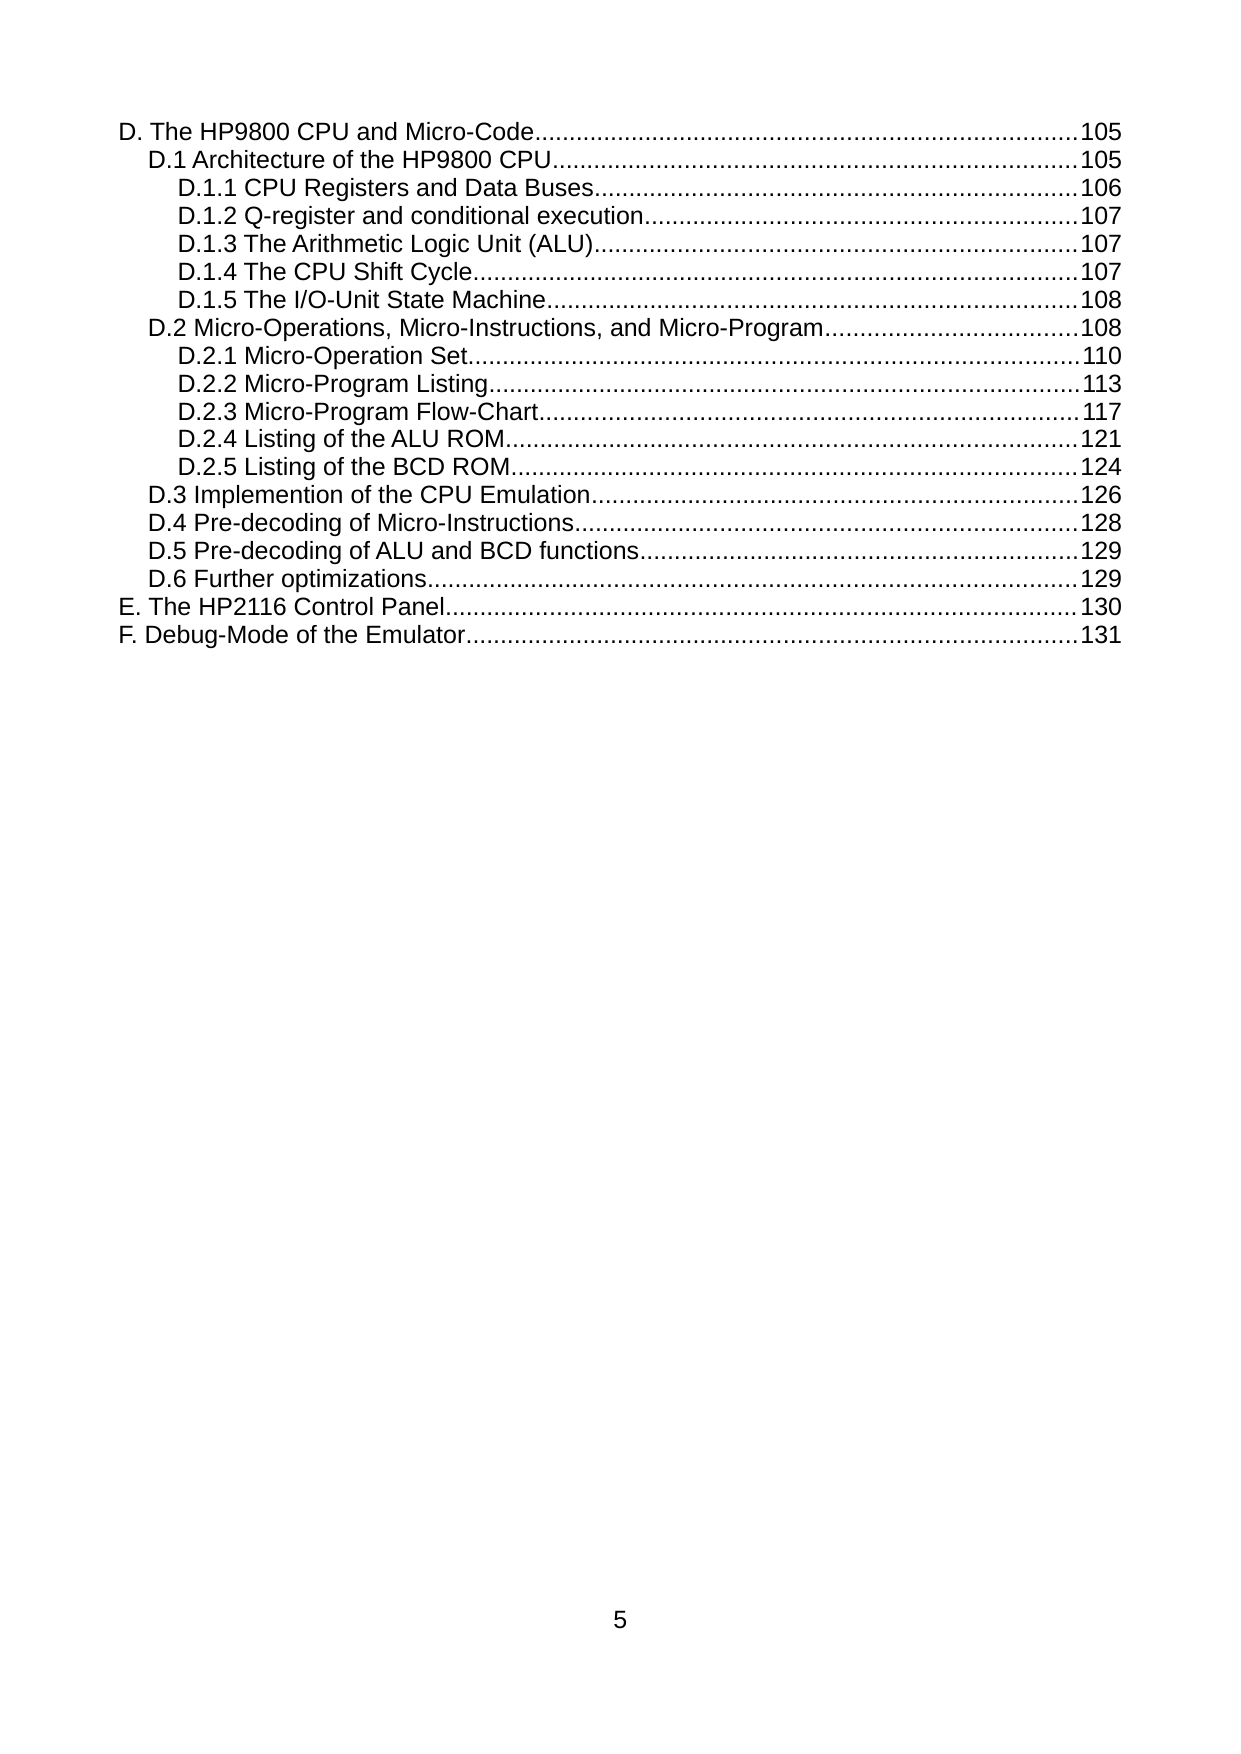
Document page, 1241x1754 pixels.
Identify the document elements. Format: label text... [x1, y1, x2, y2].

text D.1.5 The I/O-Unit State Machine 108 [177, 286, 1122, 313]
text D.1.4 The CPU Shift Cycle 107 [177, 258, 1122, 286]
text D.1.2 Q-register and conditional execution 107 [177, 202, 1122, 230]
text D.4 Pre-decoding of Micro-Instructions 128 [148, 509, 1122, 537]
text D.2.1 Micro-Operation Set 110 [177, 341, 1122, 369]
text D.2 Micro-Operations, Micro-Instructions, and Micro-Program 108 [148, 313, 1122, 341]
text D.6 Further optimizations 129 [148, 565, 1122, 593]
text D.2.2 Micro-Program Listing 113 [177, 369, 1122, 397]
text D.1 Architecture of the HP9800 CPU 105 [148, 146, 1122, 174]
text D.1.3 The Arithmetic Logic Unit (ALU) 107 [177, 230, 1122, 258]
text F. Debug-Mode of the Emulator 131 [118, 621, 1122, 648]
text D.2.3 Micro-Program Flow-Chart 117 [177, 397, 1122, 425]
text D.3 Implemention of the CPU Emulation 126 [148, 481, 1122, 509]
text D.2.4 Listing of the ALU ROM 121 [177, 425, 1122, 453]
text D.1.1 CPU Registers and Data Buses 106 [177, 174, 1122, 202]
text D. The HP9800 CPU and Micro-Code 105 [118, 118, 1122, 146]
text E. The HP2116 Control Panel 130 [118, 593, 1122, 621]
text D.2.5 Listing of the BCD ROM 124 [177, 453, 1122, 481]
text D.5 Pre-decoding of ALU and BCD functions 129 [148, 537, 1122, 565]
